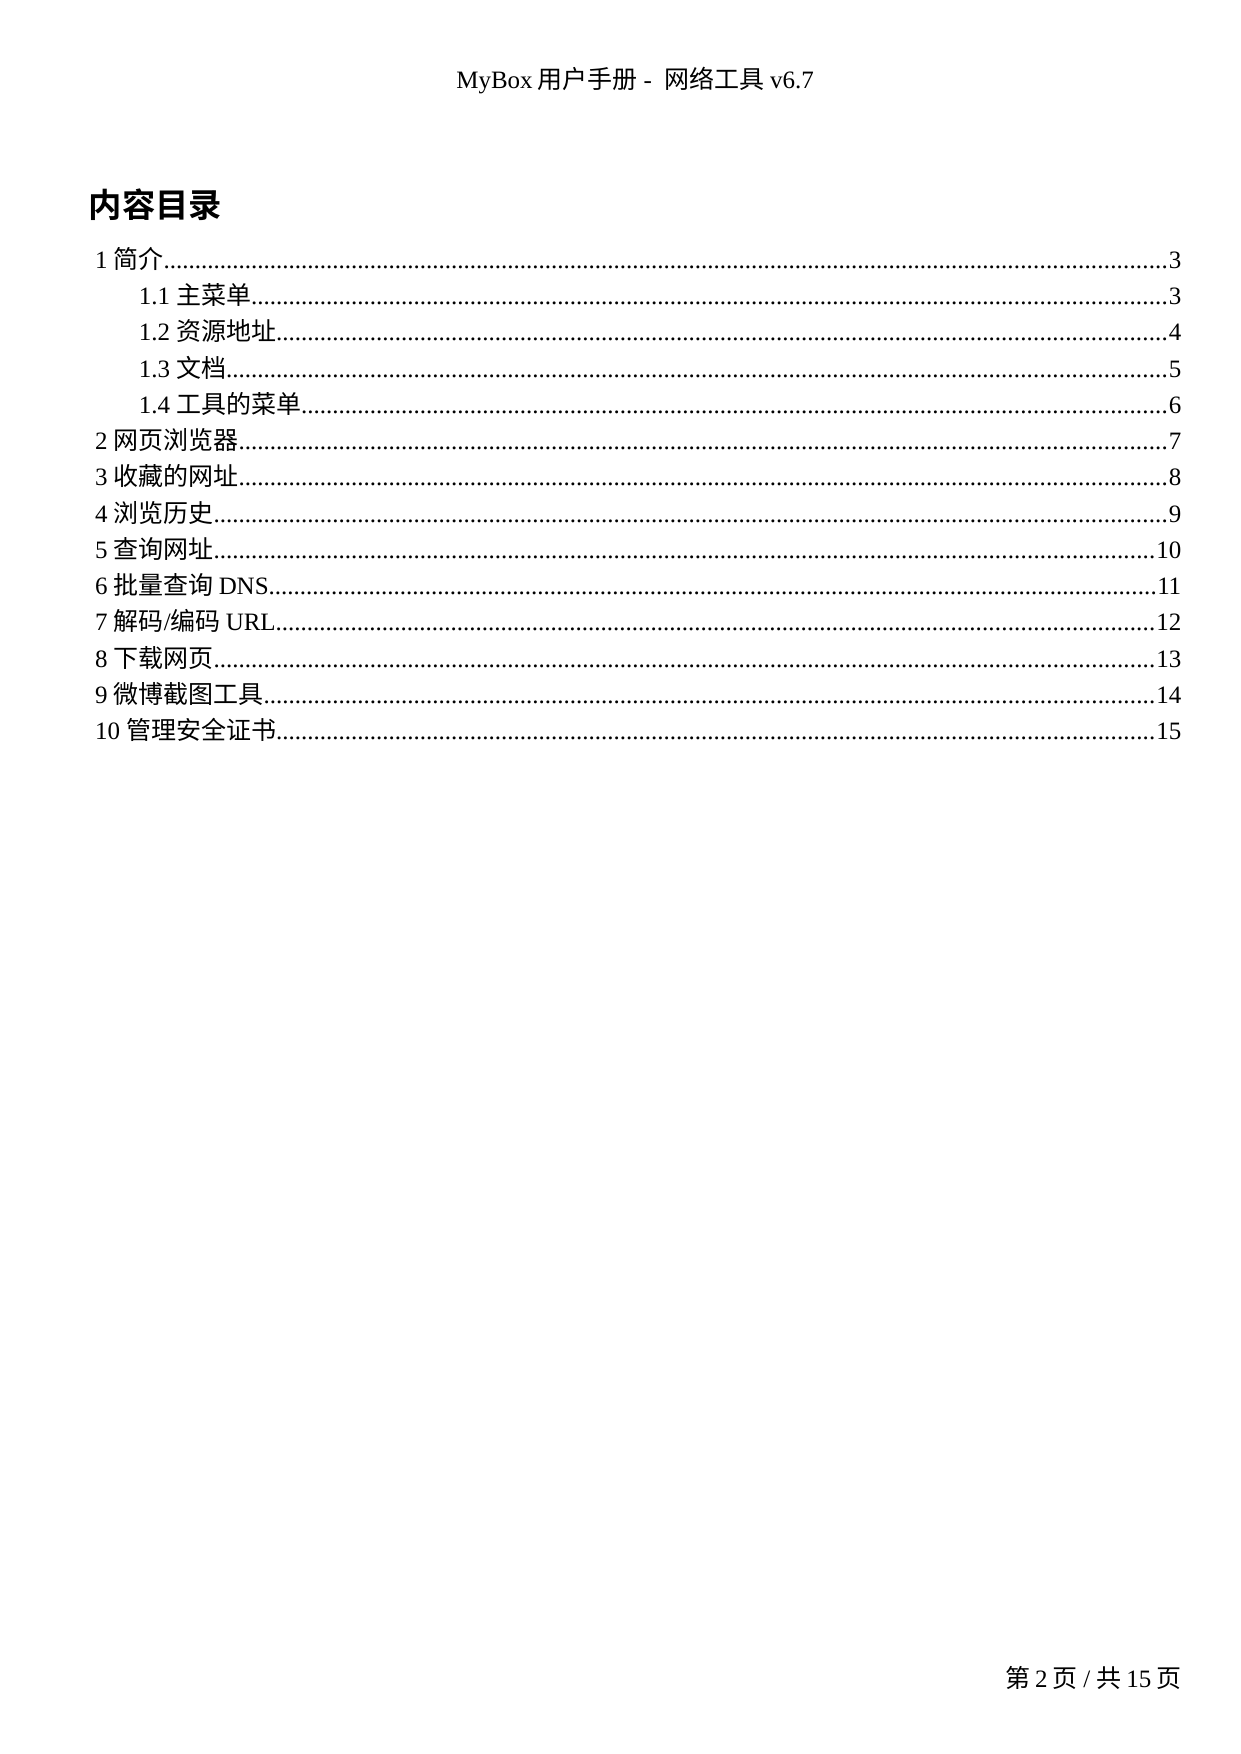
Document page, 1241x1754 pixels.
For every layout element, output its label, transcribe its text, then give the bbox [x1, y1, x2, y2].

text 5 查询网址 10 [88, 529, 1181, 566]
text 4 浏览历史 9 [88, 493, 1181, 529]
text 1.1 主菜单 3 [132, 276, 1181, 312]
text 1.4 工具的菜单 6 [132, 384, 1181, 421]
subtitle 内容目录 [88, 178, 1181, 227]
text 8 下载网页 13 [88, 638, 1181, 674]
text 1 简介 3 [88, 239, 1181, 276]
text 6 批量查询DNS 11 [88, 566, 1181, 602]
text 10 管理安全证书 15 [88, 711, 1181, 747]
text 7 解码/编码URL 12 [88, 602, 1181, 638]
text 3 收藏的网址 8 [88, 457, 1181, 493]
text 9 微博截图工具 14 [88, 674, 1181, 711]
text 2 网页浏览器 7 [88, 421, 1181, 457]
text 1.3 文档 5 [132, 348, 1181, 384]
text 1.2 资源地址 4 [132, 312, 1181, 348]
